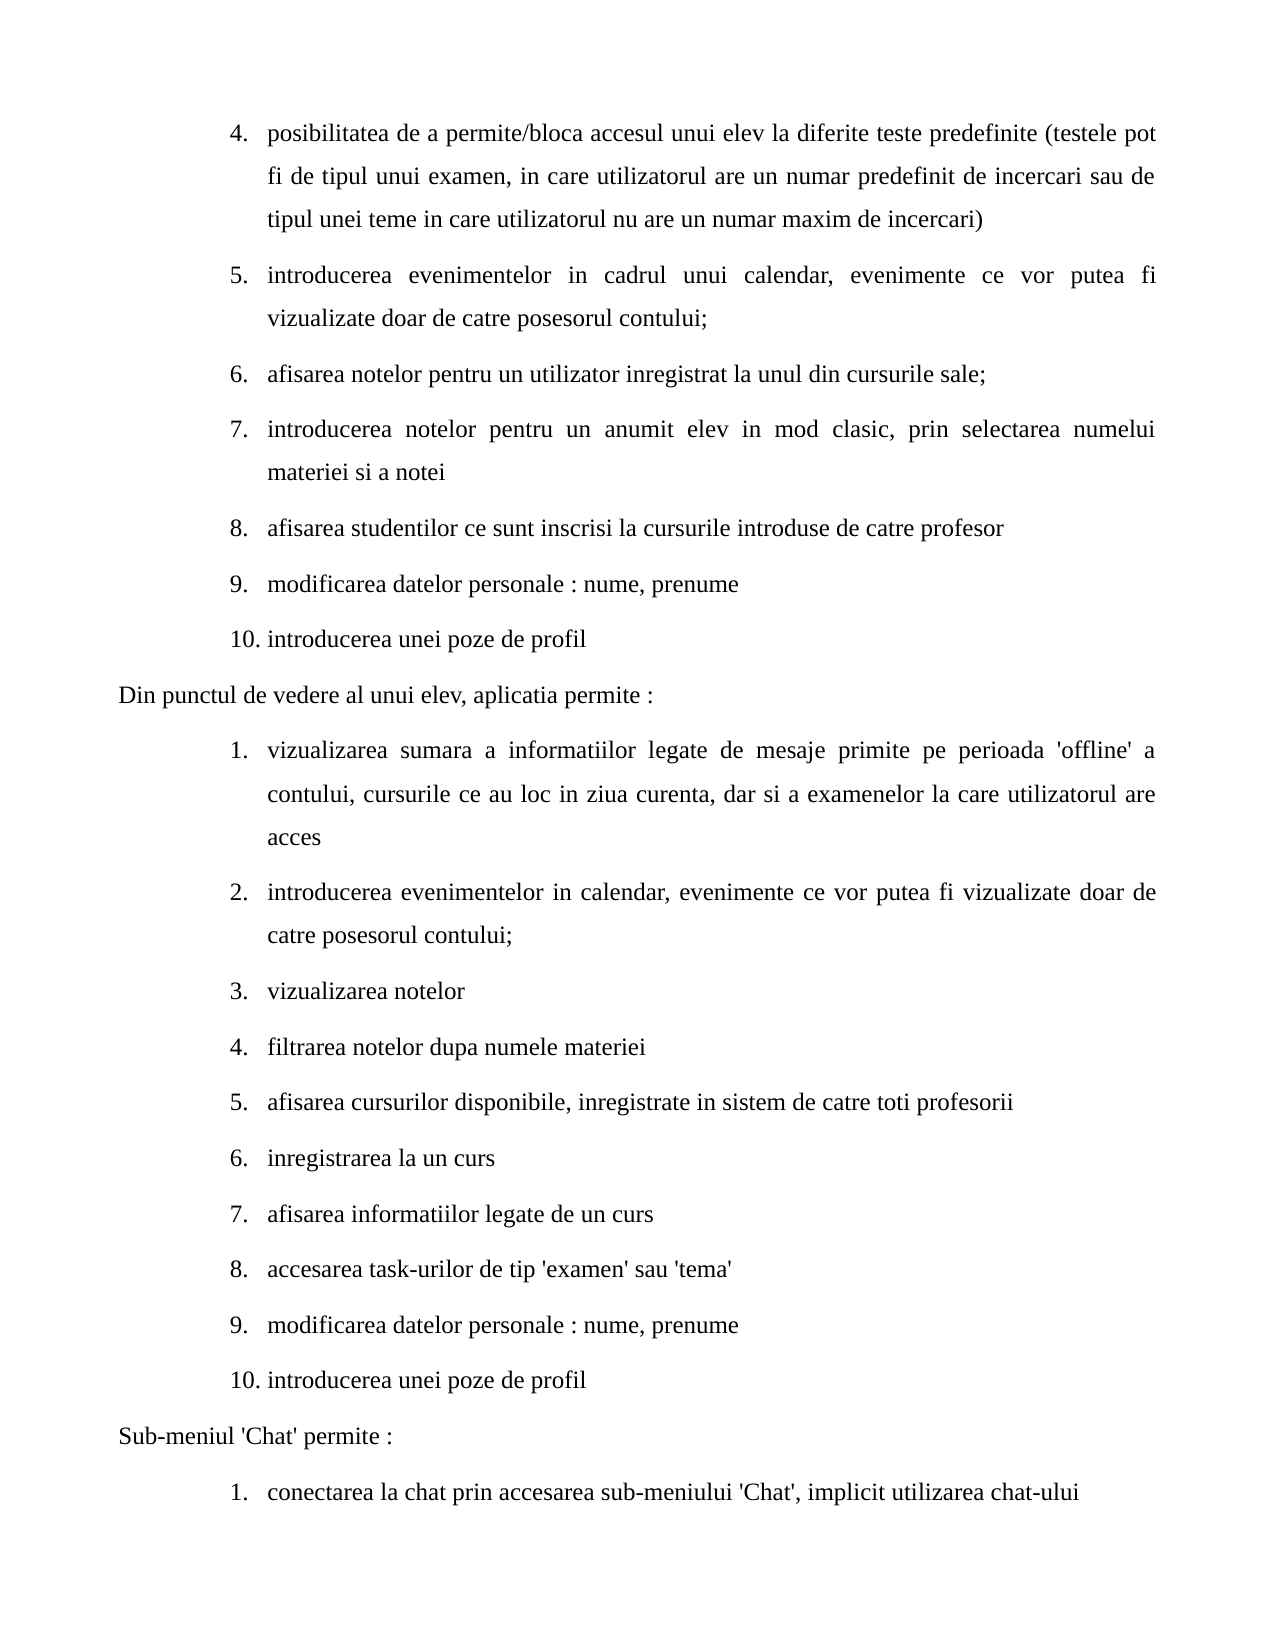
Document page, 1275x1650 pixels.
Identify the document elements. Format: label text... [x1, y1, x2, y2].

text Din punctul de vedere al unui elev, aplicatia permite : [118, 680, 1157, 709]
list introducerea unei poze de profil [229, 624, 1157, 653]
list afisarea informatiilor legate de un curs [229, 1199, 1157, 1227]
list introducerea unei poze de profil [229, 1366, 1157, 1394]
list modificarea datelor personale : nume, prenume [229, 1310, 1157, 1339]
list conectarea la chat prin accesarea sub-meniului 'Chat', implicit utilizarea chat-ului [229, 1477, 1157, 1506]
list vizualizarea notelor [229, 976, 1157, 1005]
list filtrarea notelor dupa numele materiei [229, 1032, 1157, 1061]
list afisarea studentilor ce sunt inscrisi la cursurile introduse de catre profesor [229, 513, 1157, 542]
list modificarea datelor personale : nume, prenume [229, 569, 1157, 597]
list afisarea cursurilor disponibile, inregistrate in sistem de catre toti profesorii [229, 1087, 1157, 1116]
list posibilitatea de a permite/bloca accesul unui elev la diferite teste predefinite (testele pot fi de tipul unui examen, in care utilizatorul are un numar predefinit de incercari sau de tipul unei teme in care utilizatorul nu are un numar maxim de incercari) [229, 118, 1157, 233]
list inregistrarea la un curs [229, 1143, 1157, 1172]
list introducerea evenimentelor in cadrul unui calendar, evenimente ce vor putea fi vizualizate doar de catre posesorul contului; [229, 260, 1157, 332]
list introducerea evenimentelor in calendar, evenimente ce vor putea fi vizualizate doar de catre posesorul contului; [229, 877, 1157, 949]
list afisarea notelor pentru un utilizator inregistrat la unul din cursurile sale; [229, 359, 1157, 387]
list vizualizarea sumara a informatiilor legate de mesaje primite pe perioada 'offline' a contului, cursurile ce au loc in ziua curenta, dar si a examenelor la care utilizatorul are acces [229, 736, 1157, 851]
list accesarea task-urilor de tip 'examen' sau 'tema' [229, 1254, 1157, 1283]
text Sub-meniul 'Chat' permite : [118, 1421, 1157, 1450]
list introducerea notelor pentru un anumit elev in mod clasic, prin selectarea numelui materiei si a notei [229, 414, 1157, 486]
